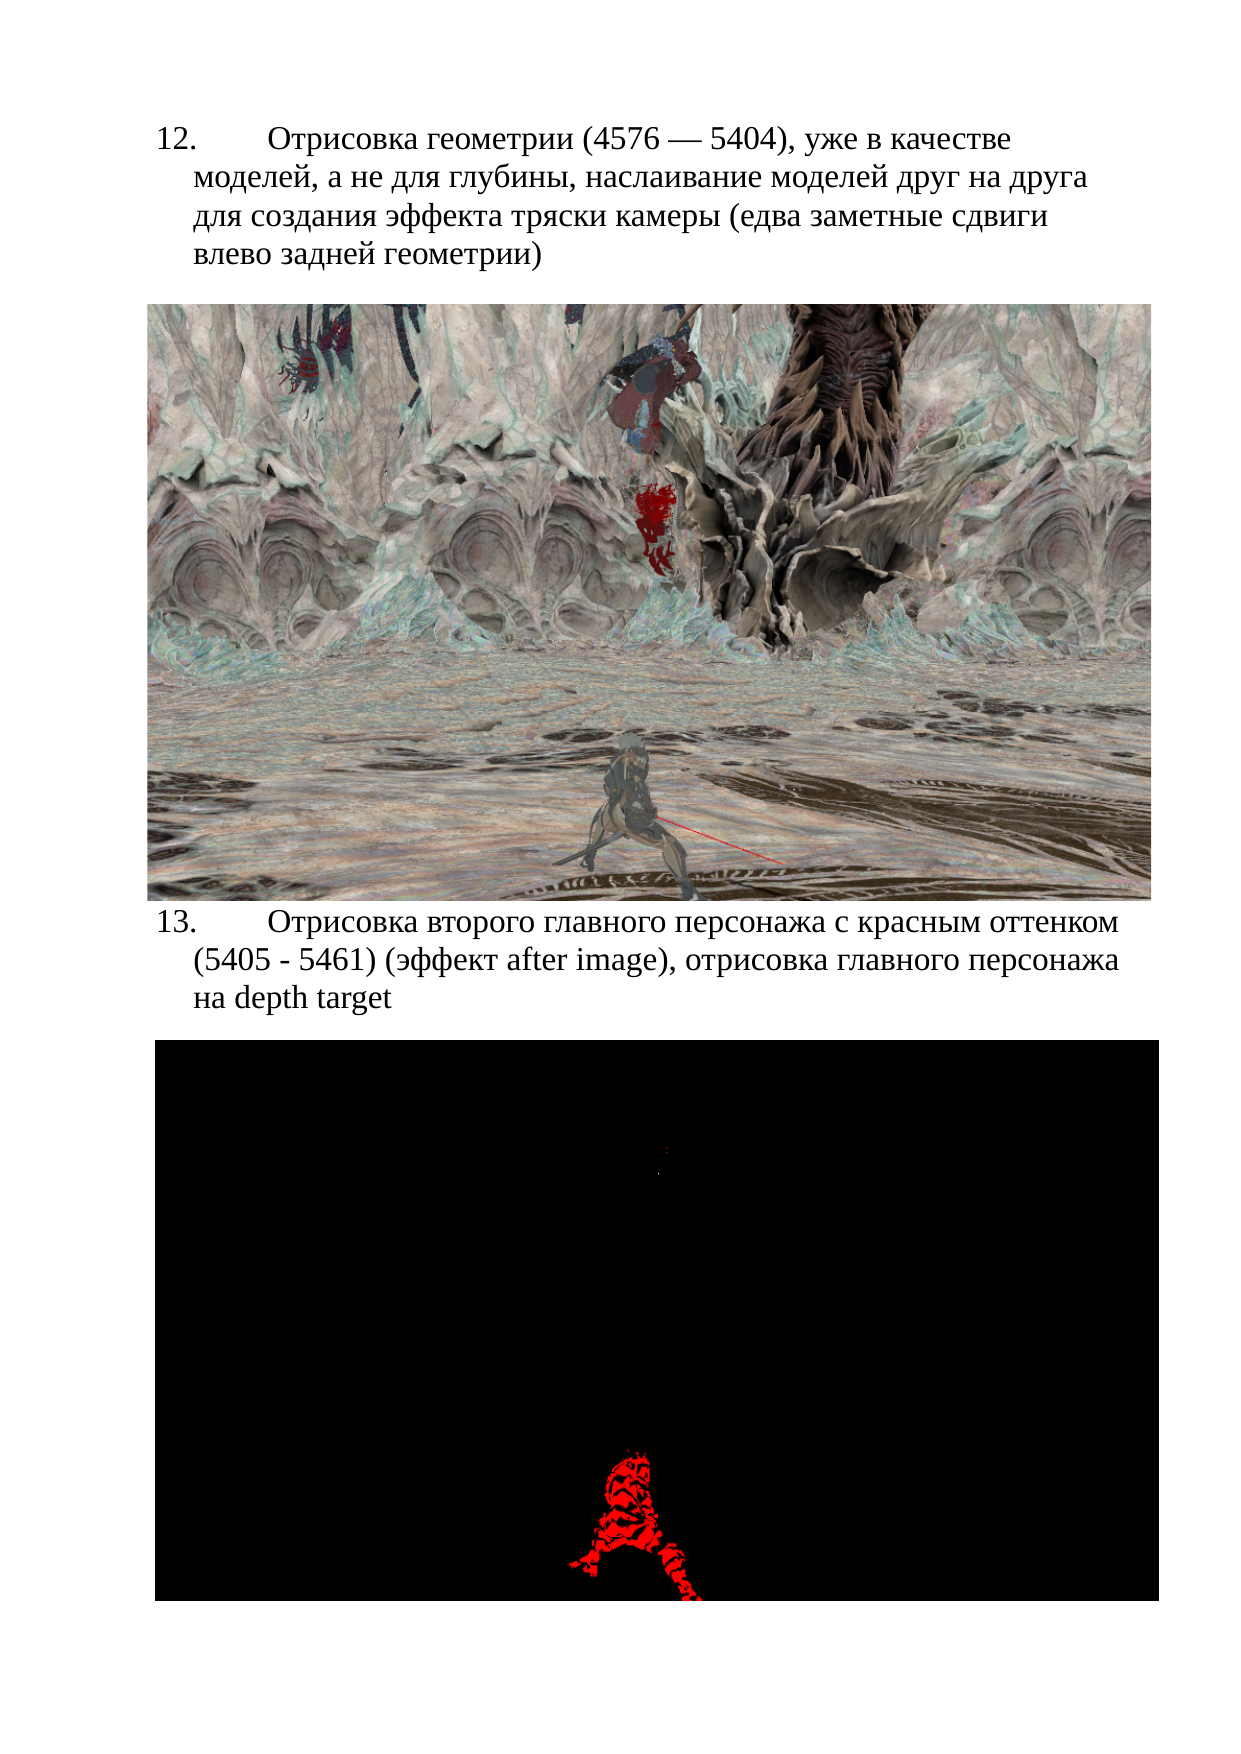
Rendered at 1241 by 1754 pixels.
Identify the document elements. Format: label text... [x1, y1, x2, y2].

list [156, 271, 1122, 304]
picture [155, 1040, 1159, 1601]
list Отрисовка геометрии (4576 — 5404), уже в качестве моделей, а не для глубины, наслаивание моделей друг на друга для создания эффекта тряски камеры (едва заметные сдвиги влево задней геометрии) [156, 118, 1122, 271]
picture [147, 304, 1152, 901]
list Отрисовка второго главного персонажа с красным оттенком (5405 - 5461) (эффект after image), отрисовка главного персонажа на depth target [156, 901, 1122, 1016]
